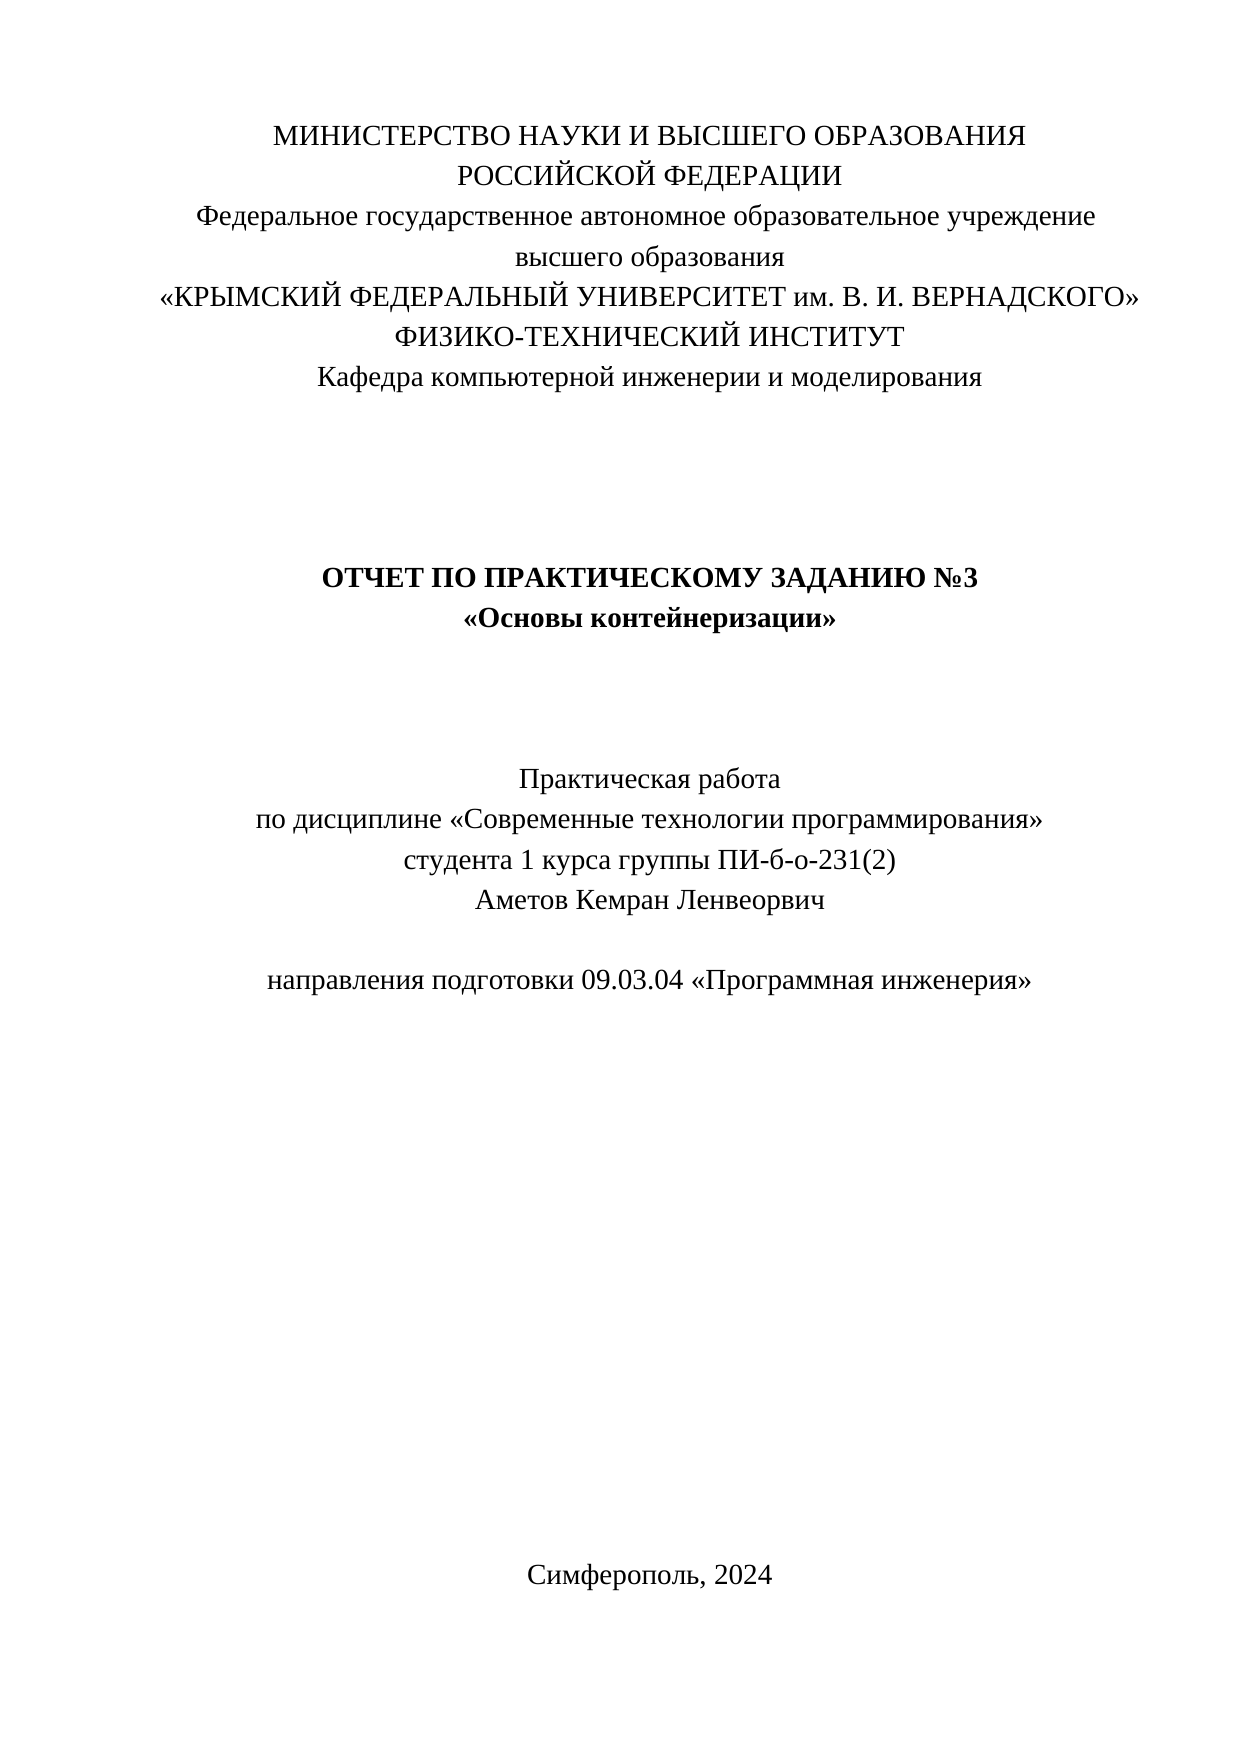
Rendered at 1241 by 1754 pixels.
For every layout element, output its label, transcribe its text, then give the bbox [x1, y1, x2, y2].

text Федеральное государственное автономное образовательное учреждение высшего образования [148, 198, 1152, 272]
text Кафедра компьютерной инженерии и моделирования [148, 359, 1152, 393]
text Практическая работа [148, 761, 1152, 795]
text направления подготовки 09.03.04 «Программная инженерия» [148, 962, 1152, 996]
text ФИЗИКО-ТЕХНИЧЕСКИЙ ИНСТИТУТ [148, 319, 1152, 353]
table_header [931, 1204, 1177, 1235]
text по дисциплине «Современные технологии программирования» [148, 802, 1152, 835]
text Аметов Кемран Ленвеорвич [148, 882, 1152, 916]
text Симферополь, 2024 [148, 1557, 1152, 1591]
text студента 1 курса группы ПИ-б-о-231(2) [148, 842, 1152, 875]
text ОТЧЕТ ПО ПРАКТИЧЕСКОМУ ЗАДАНИЮ №3 [148, 560, 1152, 594]
text «КРЫМСКИЙ ФЕДЕРАЛЬНЫЙ УНИВЕРСИТЕТ им. В. И. ВЕРНАДСКОГО» [148, 279, 1152, 312]
text МИНИСТЕРСТВО НАУКИ И ВЫСШЕГО ОБРАЗОВАНИЯ РОССИЙСКОЙ ФЕДЕРАЦИИ [148, 118, 1152, 192]
text «Основы контейнеризации» [148, 601, 1152, 634]
table_header [709, 1204, 931, 1235]
table_header [148, 1204, 709, 1235]
